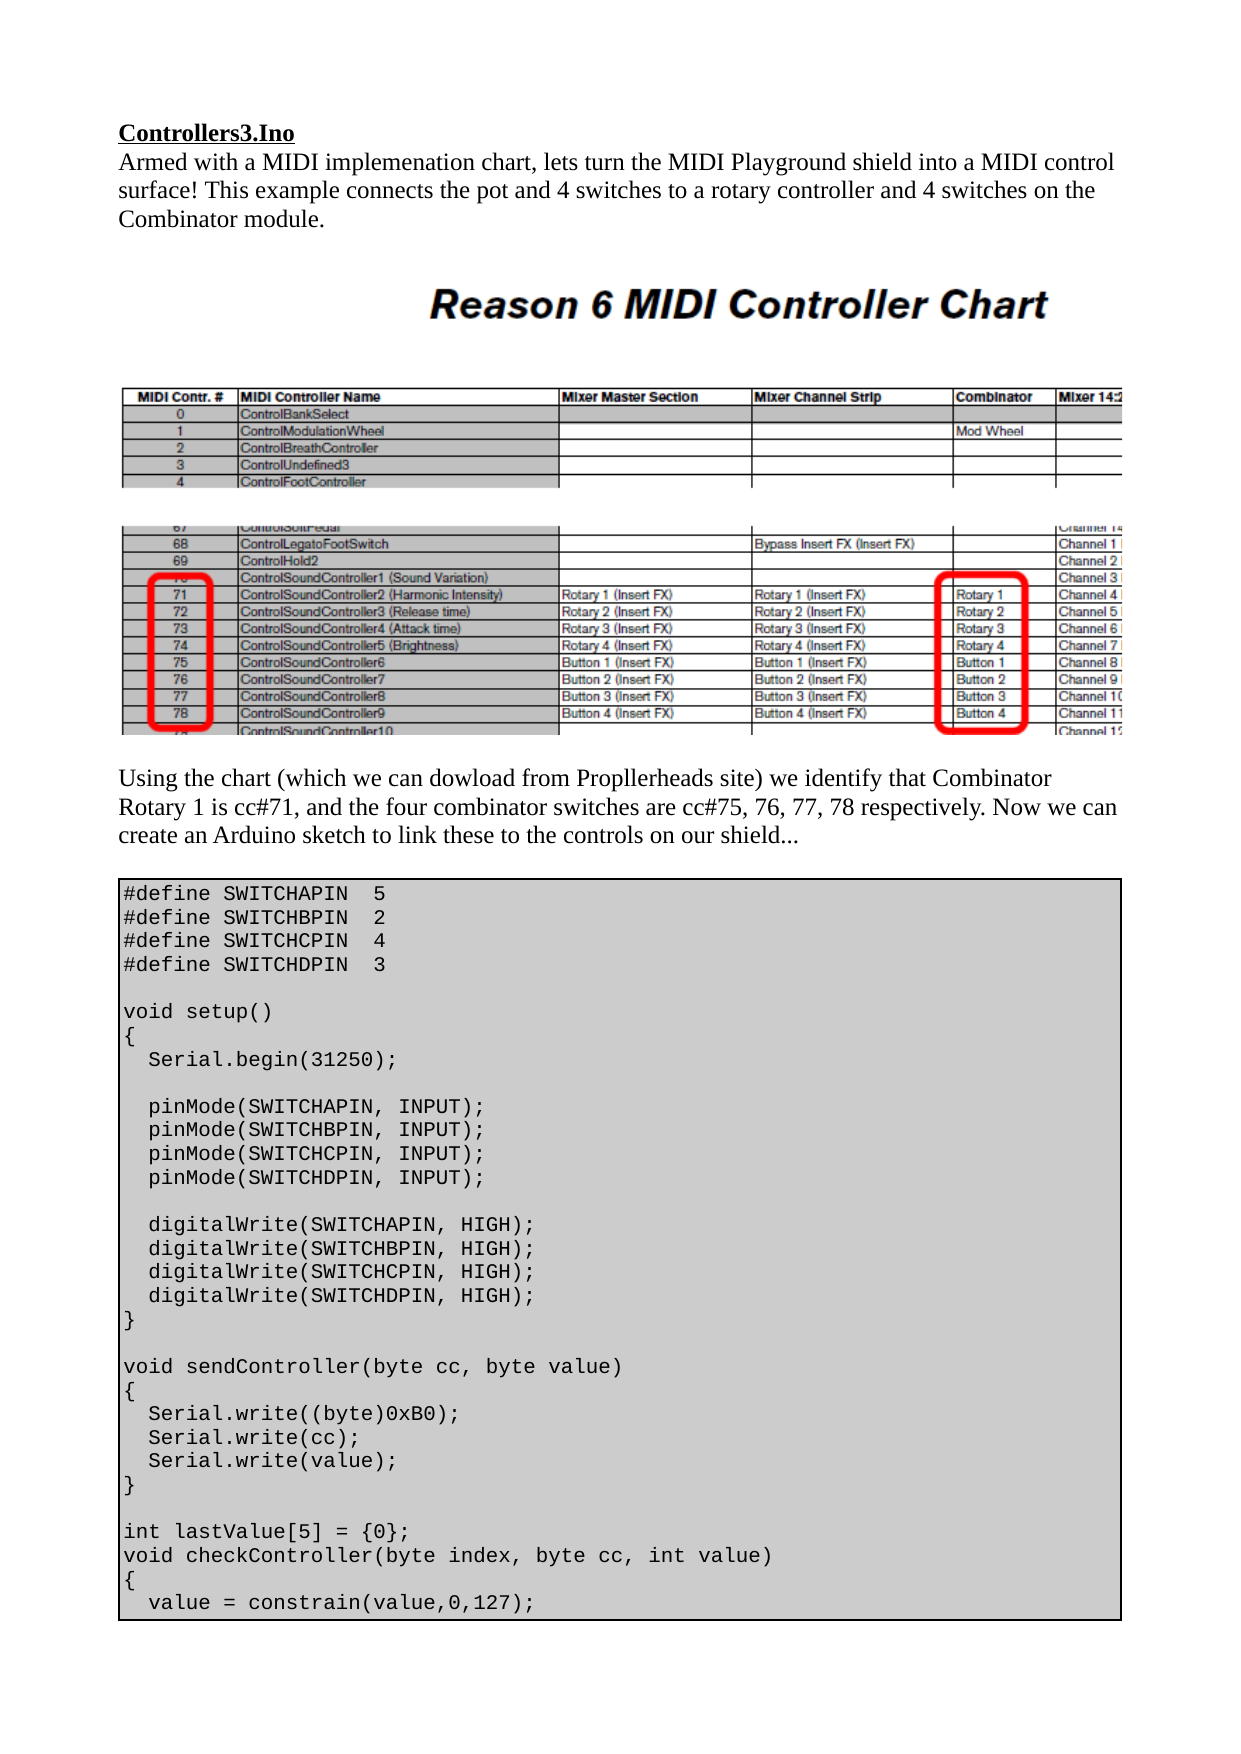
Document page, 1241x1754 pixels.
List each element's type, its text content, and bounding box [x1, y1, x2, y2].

text #define SWITCHAPIN 5 [120, 880, 1120, 902]
text digitalWrite(SWITCHBPIN, HIGH); [120, 1233, 1120, 1256]
text digitalWrite(SWITCHDPIN, HIGH); [120, 1280, 1120, 1304]
text digitalWrite(SWITCHAPIN, HIGH); [120, 1209, 1120, 1233]
text void setup() [120, 996, 1120, 1020]
text { [120, 1374, 1120, 1398]
text #define SWITCHBPIN 2 [120, 902, 1120, 925]
text pinMode(SWITCHBPIN, INPUT); [120, 1114, 1120, 1138]
text void sendController(byte cc, byte value) [120, 1351, 1120, 1374]
text } [120, 1304, 1120, 1327]
text #define SWITCHDPIN 3 [120, 949, 1120, 973]
text pinMode(SWITCHAPIN, INPUT); [120, 1091, 1120, 1114]
text void checkController(byte index, byte cc, int value) [120, 1540, 1120, 1564]
text pinMode(SWITCHDPIN, INPUT); [120, 1162, 1120, 1185]
text digitalWrite(SWITCHCPIN, HIGH); [120, 1256, 1120, 1280]
text int lastValue[5] = {0}; [120, 1516, 1120, 1540]
text #define SWITCHCPIN 4 [120, 925, 1120, 949]
text Armed with a MIDI implemenation chart, lets turn the MIDI Playground shield into a MIDI control surface! This example connects the pot and 4 switches to a rotary controller and 4 switches on the Combinator module. [118, 147, 1122, 233]
text Using the chart (which we can dowload from Propllerheads site) we identify that Combinator Rotary 1 is cc#71, and the four combinator switches are cc#75, 76, 77, 78 respectively. Now we can create an Arduino sketch to link these to the controls on our shield... [118, 763, 1122, 849]
text Serial.write(cc); [120, 1422, 1120, 1446]
text value = constrain(value,0,127); [120, 1587, 1120, 1619]
text { [120, 1564, 1120, 1587]
text Serial.begin(31250); [120, 1043, 1120, 1067]
text Controllers3.Ino [118, 118, 1122, 147]
text Serial.write(value); [120, 1446, 1120, 1469]
text pinMode(SWITCHCPIN, INPUT); [120, 1138, 1120, 1162]
text { [120, 1020, 1120, 1043]
text Serial.write((byte)0xB0); [120, 1398, 1120, 1422]
text } [120, 1469, 1120, 1493]
